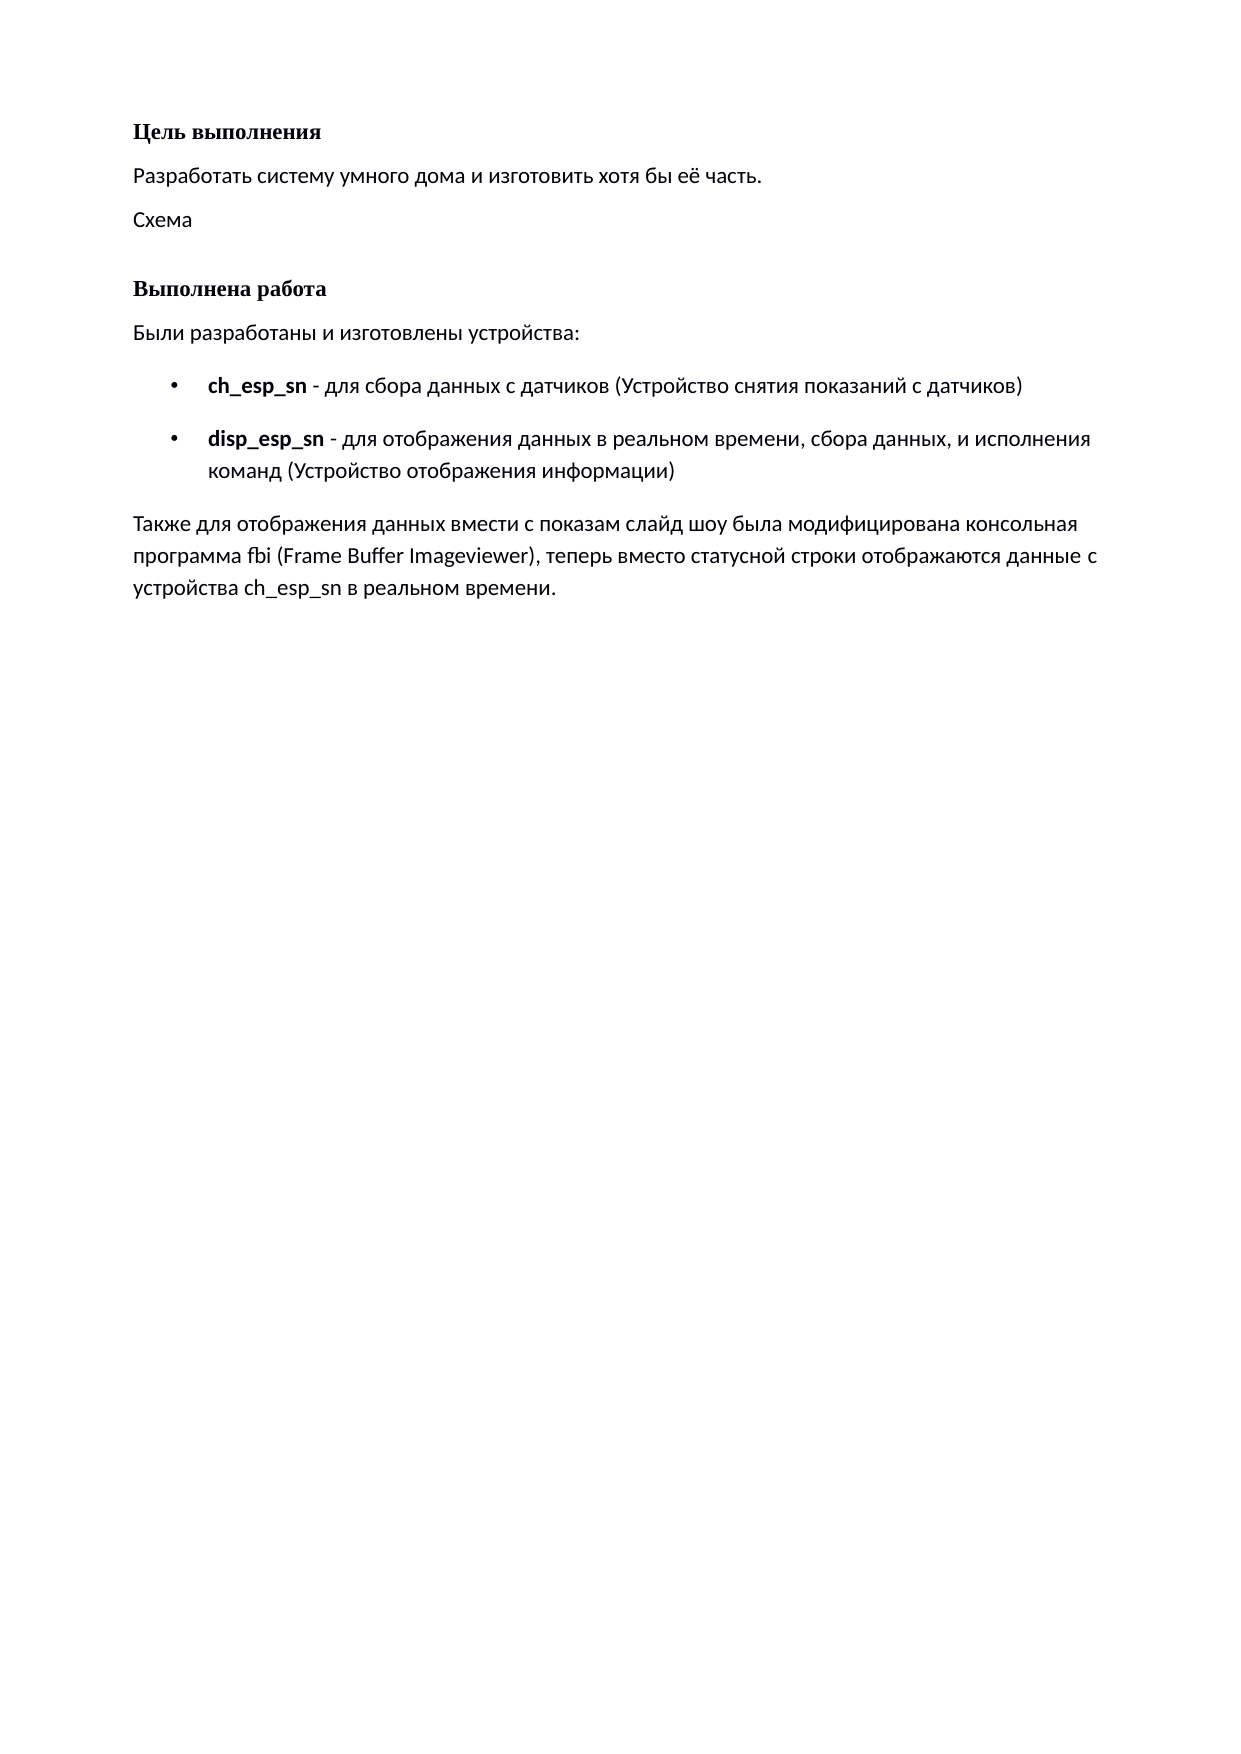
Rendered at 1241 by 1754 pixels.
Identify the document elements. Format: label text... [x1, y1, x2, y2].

text Разработать систему умного дома и изготовить хотя бы её часть. [133, 161, 1152, 189]
subtitle Выполнена работа [133, 275, 1152, 302]
text Были разработаны и изготовлены устройства: [133, 318, 1152, 346]
list ch_esp_sn - для сбора данных с датчиков (Устройство снятия показаний с датчиков) [170, 371, 1152, 399]
text Схема [133, 206, 1152, 233]
list disp_esp_sn - для отображения данных в реальном времени, сбора данных, и исполнения команд (Устройство отображения информации) [170, 424, 1152, 484]
subtitle Цель выполнения [133, 118, 1152, 144]
text Также для отображения данных вмести с показам слайд шоу была модифицирована консольная программа fbi (Frame Buffer Imageviewer), теперь вместо статусной строки отображаются данные с устройства ch_esp_sn в реальном времени. [133, 509, 1152, 602]
